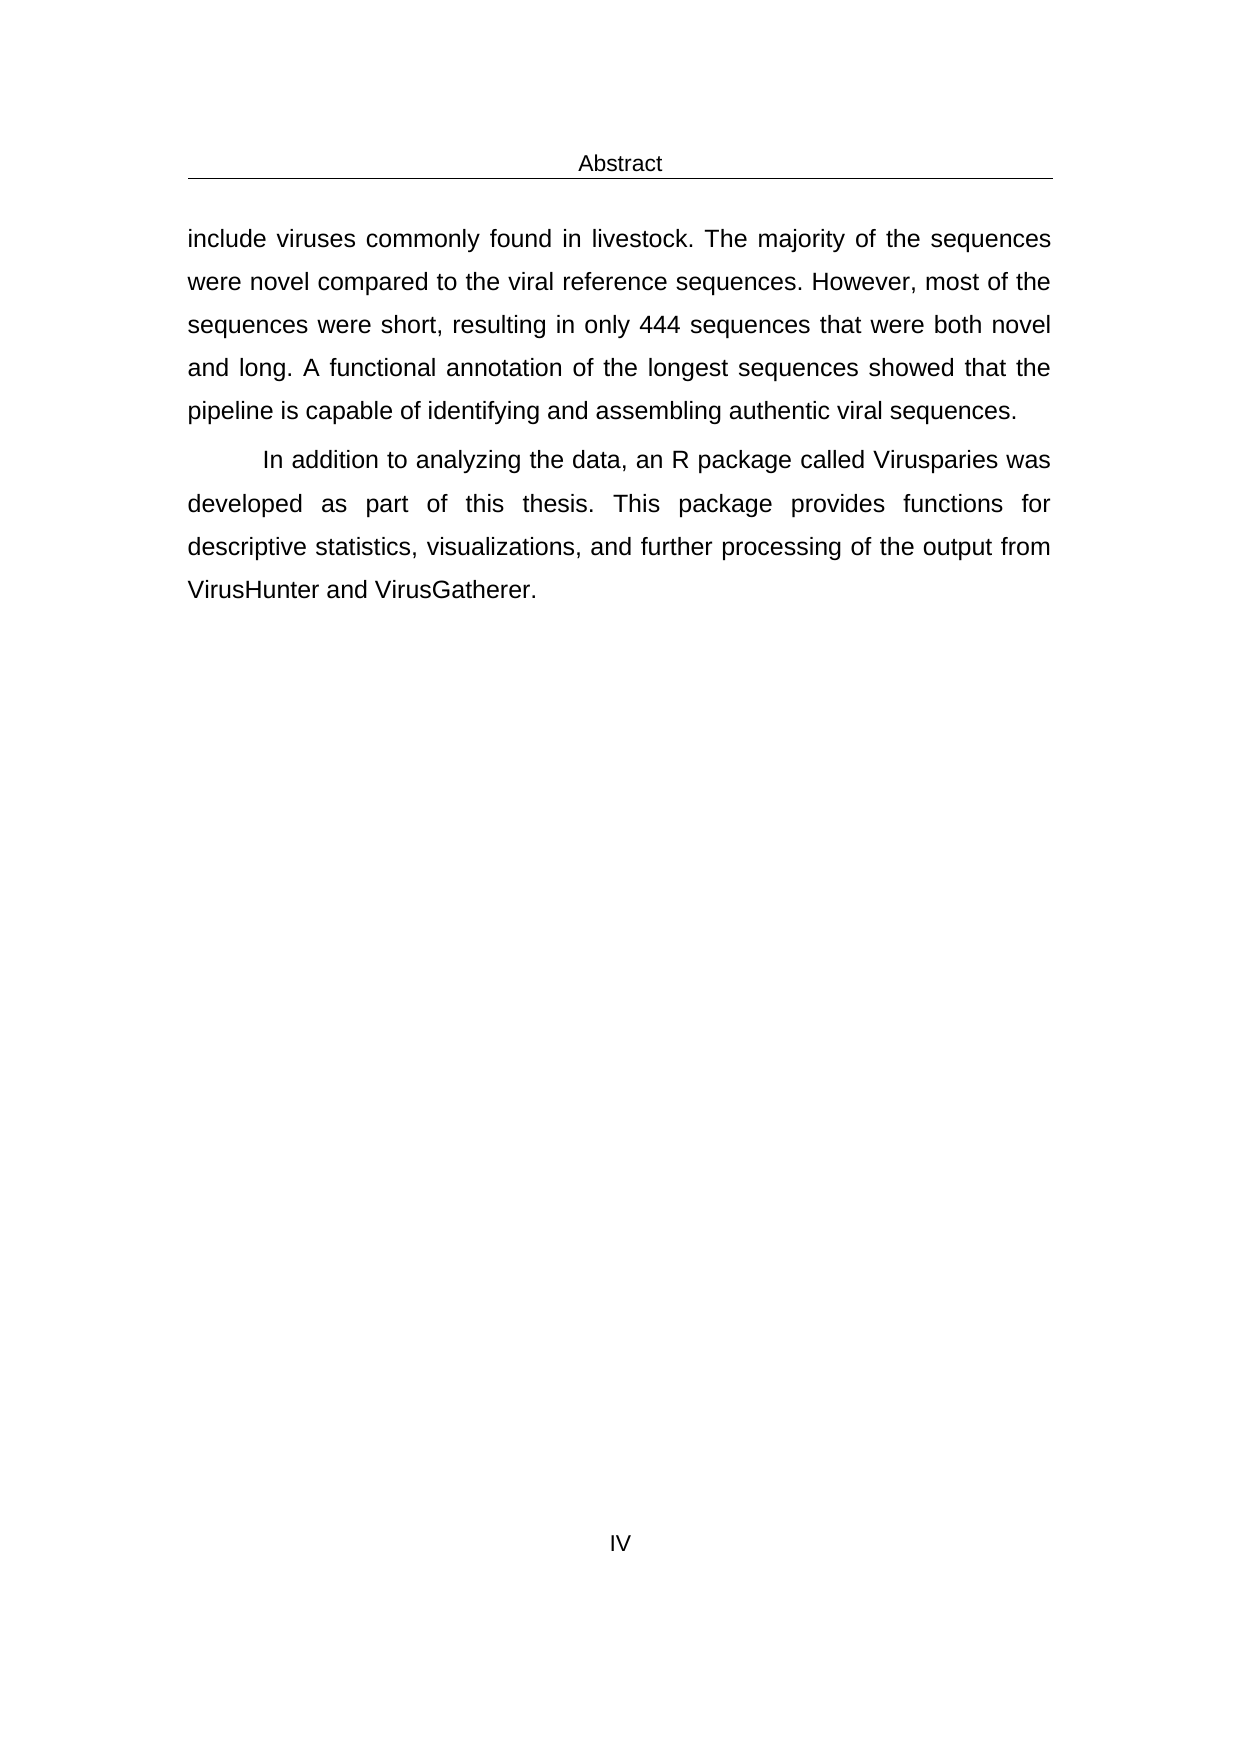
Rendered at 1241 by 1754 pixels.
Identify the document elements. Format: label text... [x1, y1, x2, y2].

text In addition to analyzing the data, an R package called Virusparies was developed as part of this thesis. This package provides functions for descriptive statistics, visualizations, and further processing of the output from VirusHunter and VirusGatherer. [187, 445, 1053, 603]
text include viruses commonly found in livestock. The majority of the sequences were novel compared to the viral reference sequences. However, most of the sequences were short, resulting in only 444 sequences that were both novel and long. A functional annotation of the longest sequences showed that the pipeline is capable of identifying and assembling authentic viral sequences. [187, 223, 1053, 425]
